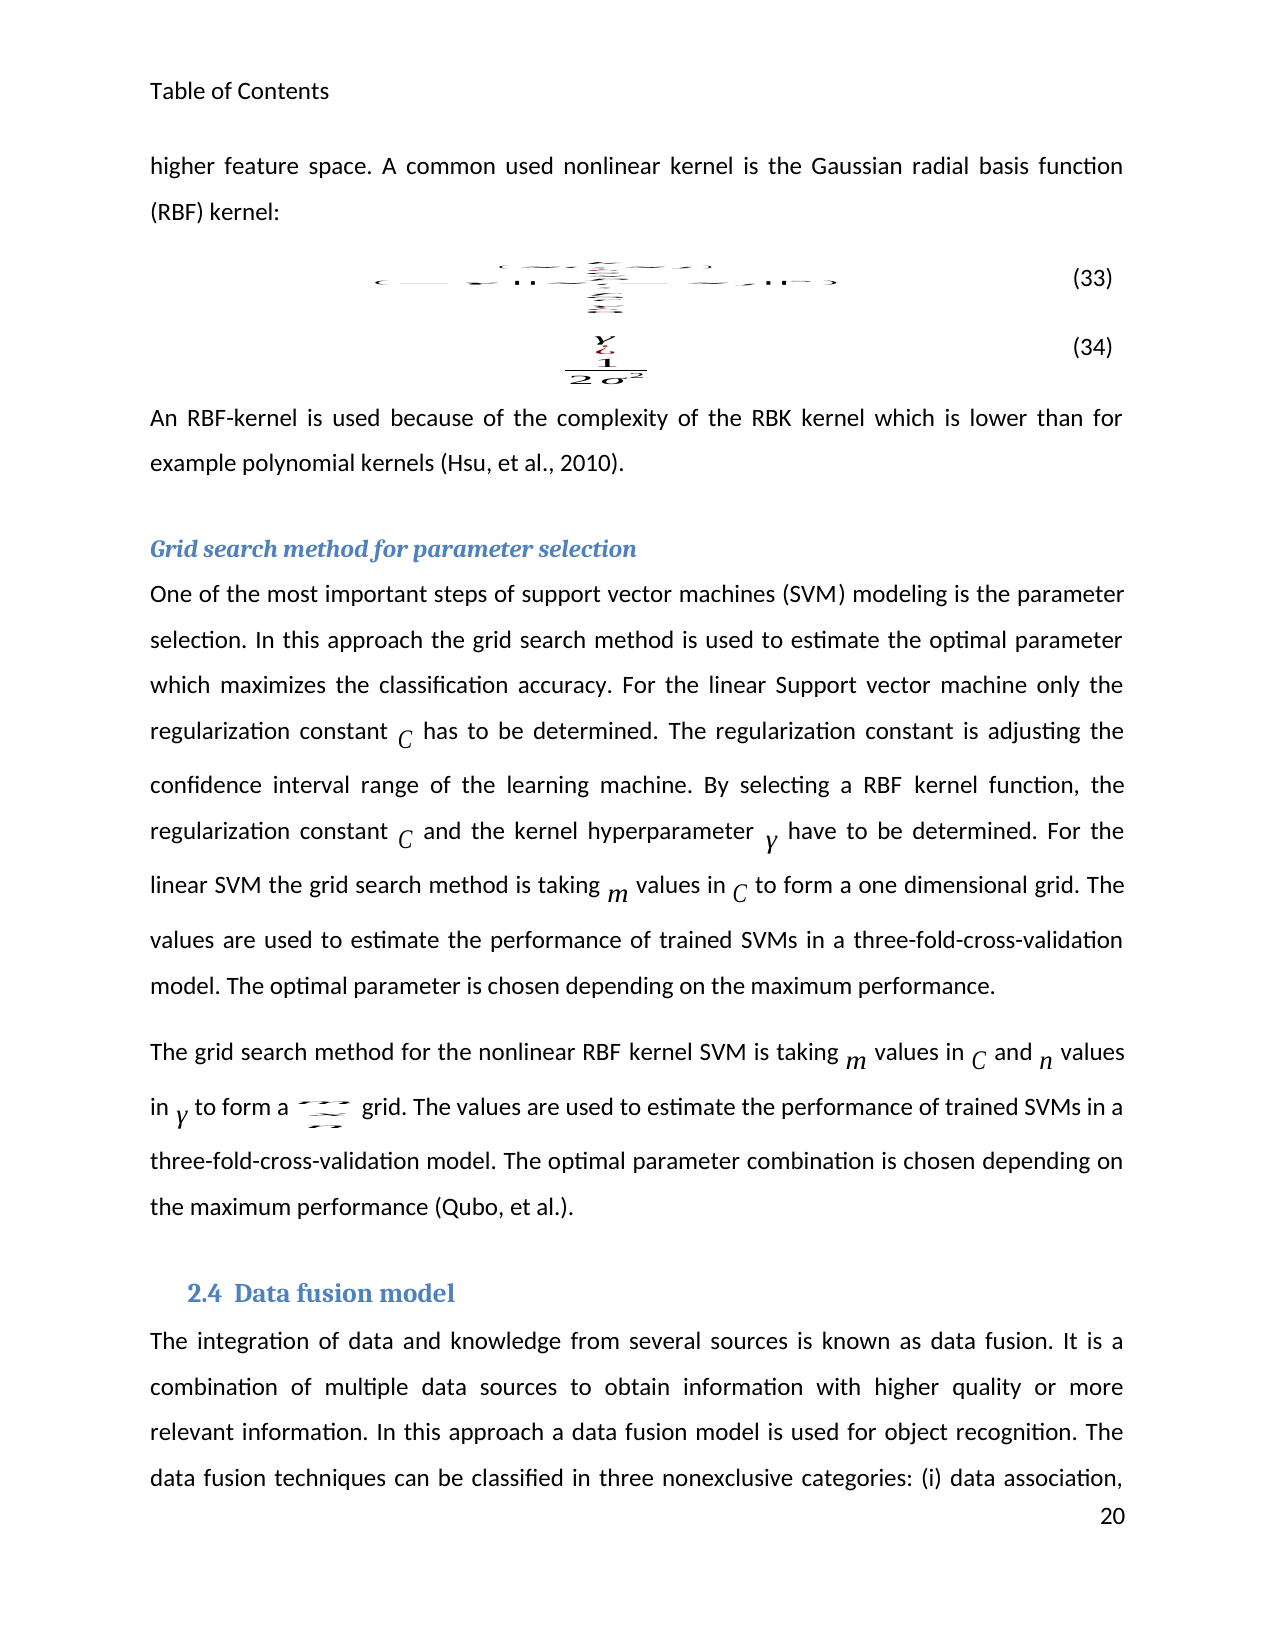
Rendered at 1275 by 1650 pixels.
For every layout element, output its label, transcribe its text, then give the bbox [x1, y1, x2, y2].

table_cell [150, 331, 1061, 402]
text The linear-SVM algorithm can be extended by using non-linear functions as hyperplane. This is done with the so called kernel-trick. The dot product is replaced by a nonlinear kernel function. The hyperplane can now separate the positive and negative samples in a higher feature space. A common used nonlinear kernel is the Gaussian radial basis function (RBF) kernel: [150, 150, 1125, 226]
subtitle Grid search method for parameter selection [150, 535, 1125, 564]
text The grid search method for the nonlinear RBF kernel SVM is taking values in and values in to form a grid. The values are used to estimate the performance of trained SVMs in a three-fold-cross-validation model. The optimal parameter combination is chosen depending on the maximum performance (Qubo, et al.). [150, 1036, 1125, 1221]
text An RBF-kernel is used because of the complexity of the RBK kernel which is lower than for example polynomial kernels (Hsu, et al., 2010). [150, 402, 1125, 478]
table_cell (34) [1061, 331, 1147, 402]
table_header [150, 262, 1061, 331]
text One of the most important steps of support vector machines (SVM) modeling is the parameter selection. In this approach the grid search method is used to estimate the optimal parameter which maximizes the classification accuracy. For the linear Support vector machine only the regularization constant has to be determined. The regularization constant is adjusting the confidence interval range of the learning machine. By selecting a RBF kernel function, the regularization constant and the kernel hyperparameter have to be determined. For the linear SVM the grid search method is taking values in to form a one dimensional grid. The values are used to estimate the performance of trained SVMs in a three-fold-cross-validation model. The optimal parameter is chosen depending on the maximum performance. [150, 578, 1125, 1000]
text The integration of data and knowledge from several sources is known as data fusion. It is a combination of multiple data sources to obtain information with higher quality or more relevant information. In this approach a data fusion model is used for object recognition. The data fusion techniques can be classified in three nonexclusive categories: (i) data association, [150, 1325, 1125, 1493]
table_header (33) [1061, 262, 1147, 331]
subtitle Data fusion model [187, 1278, 1125, 1309]
